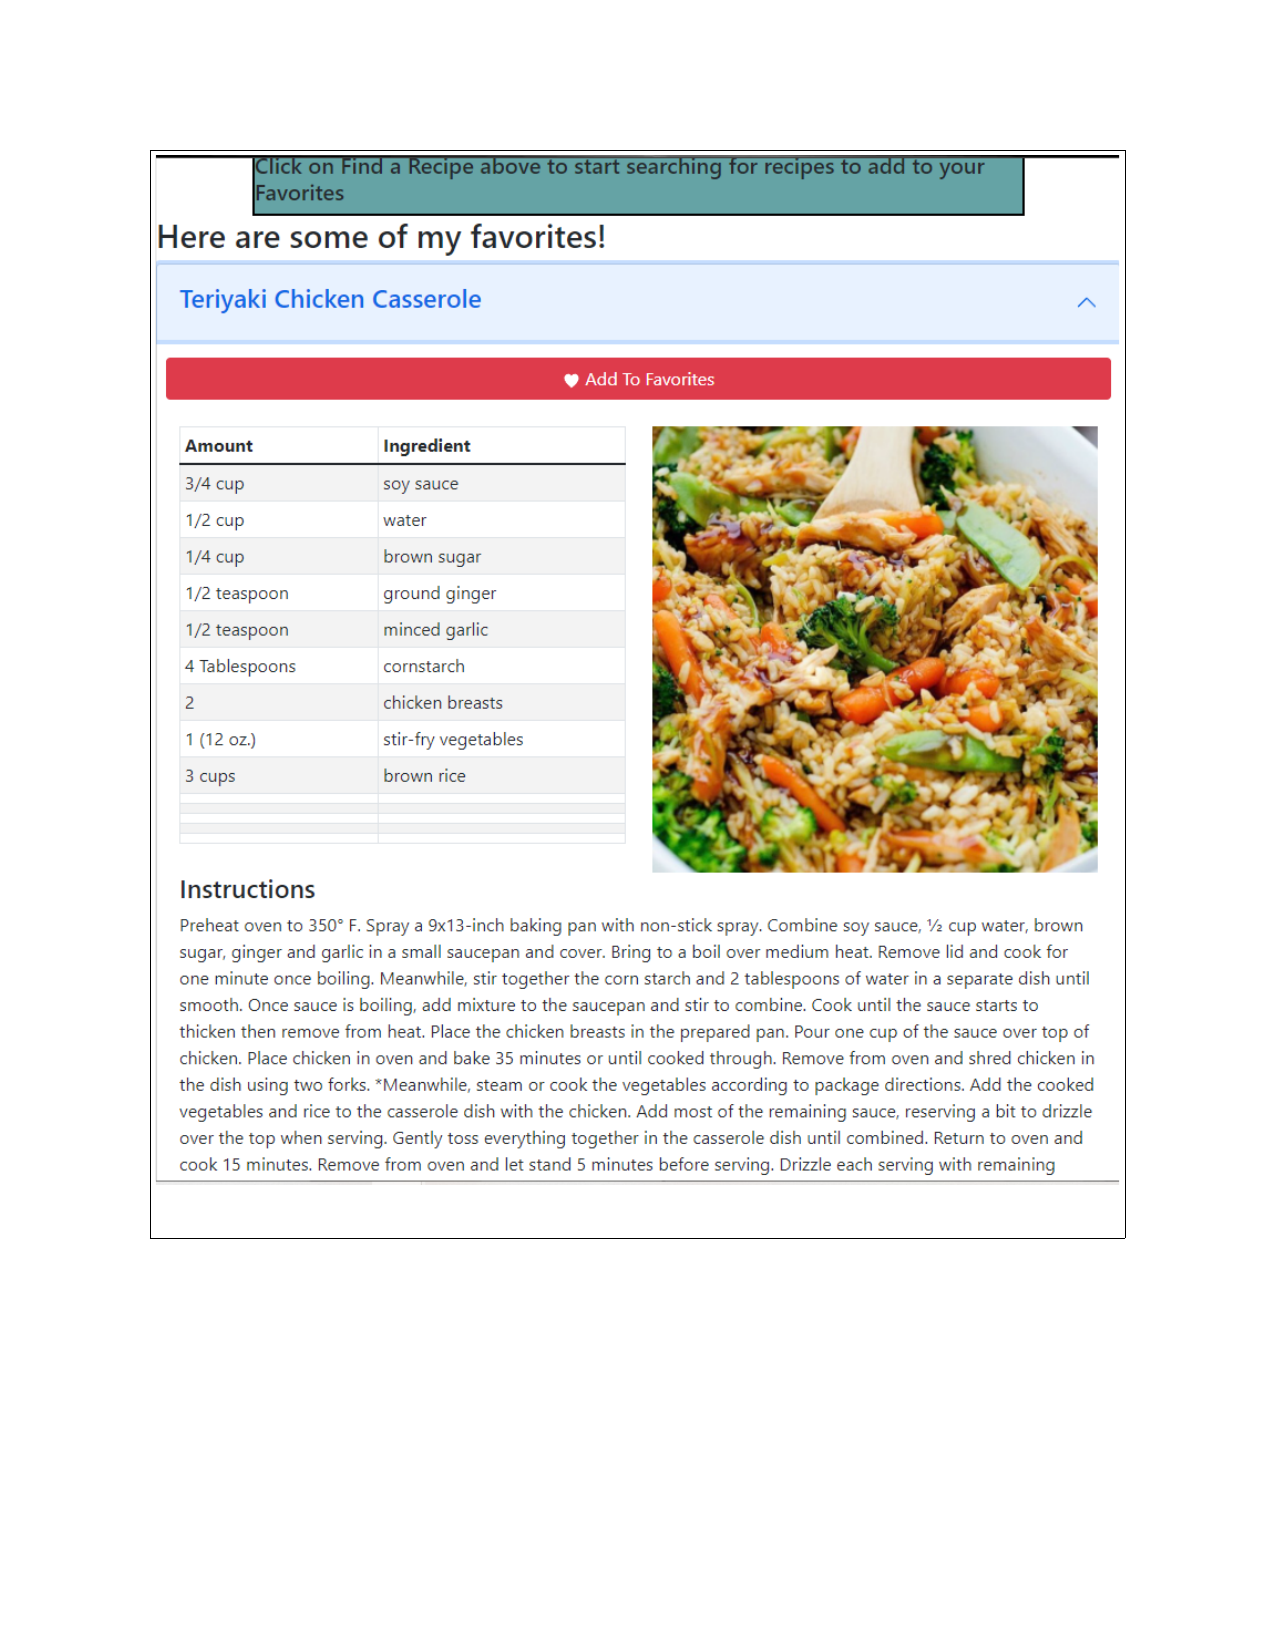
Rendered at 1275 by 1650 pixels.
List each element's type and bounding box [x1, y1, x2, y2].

picture [155, 155, 1120, 1185]
table_cell [151, 1185, 1125, 1238]
table_cell [151, 151, 1125, 1184]
